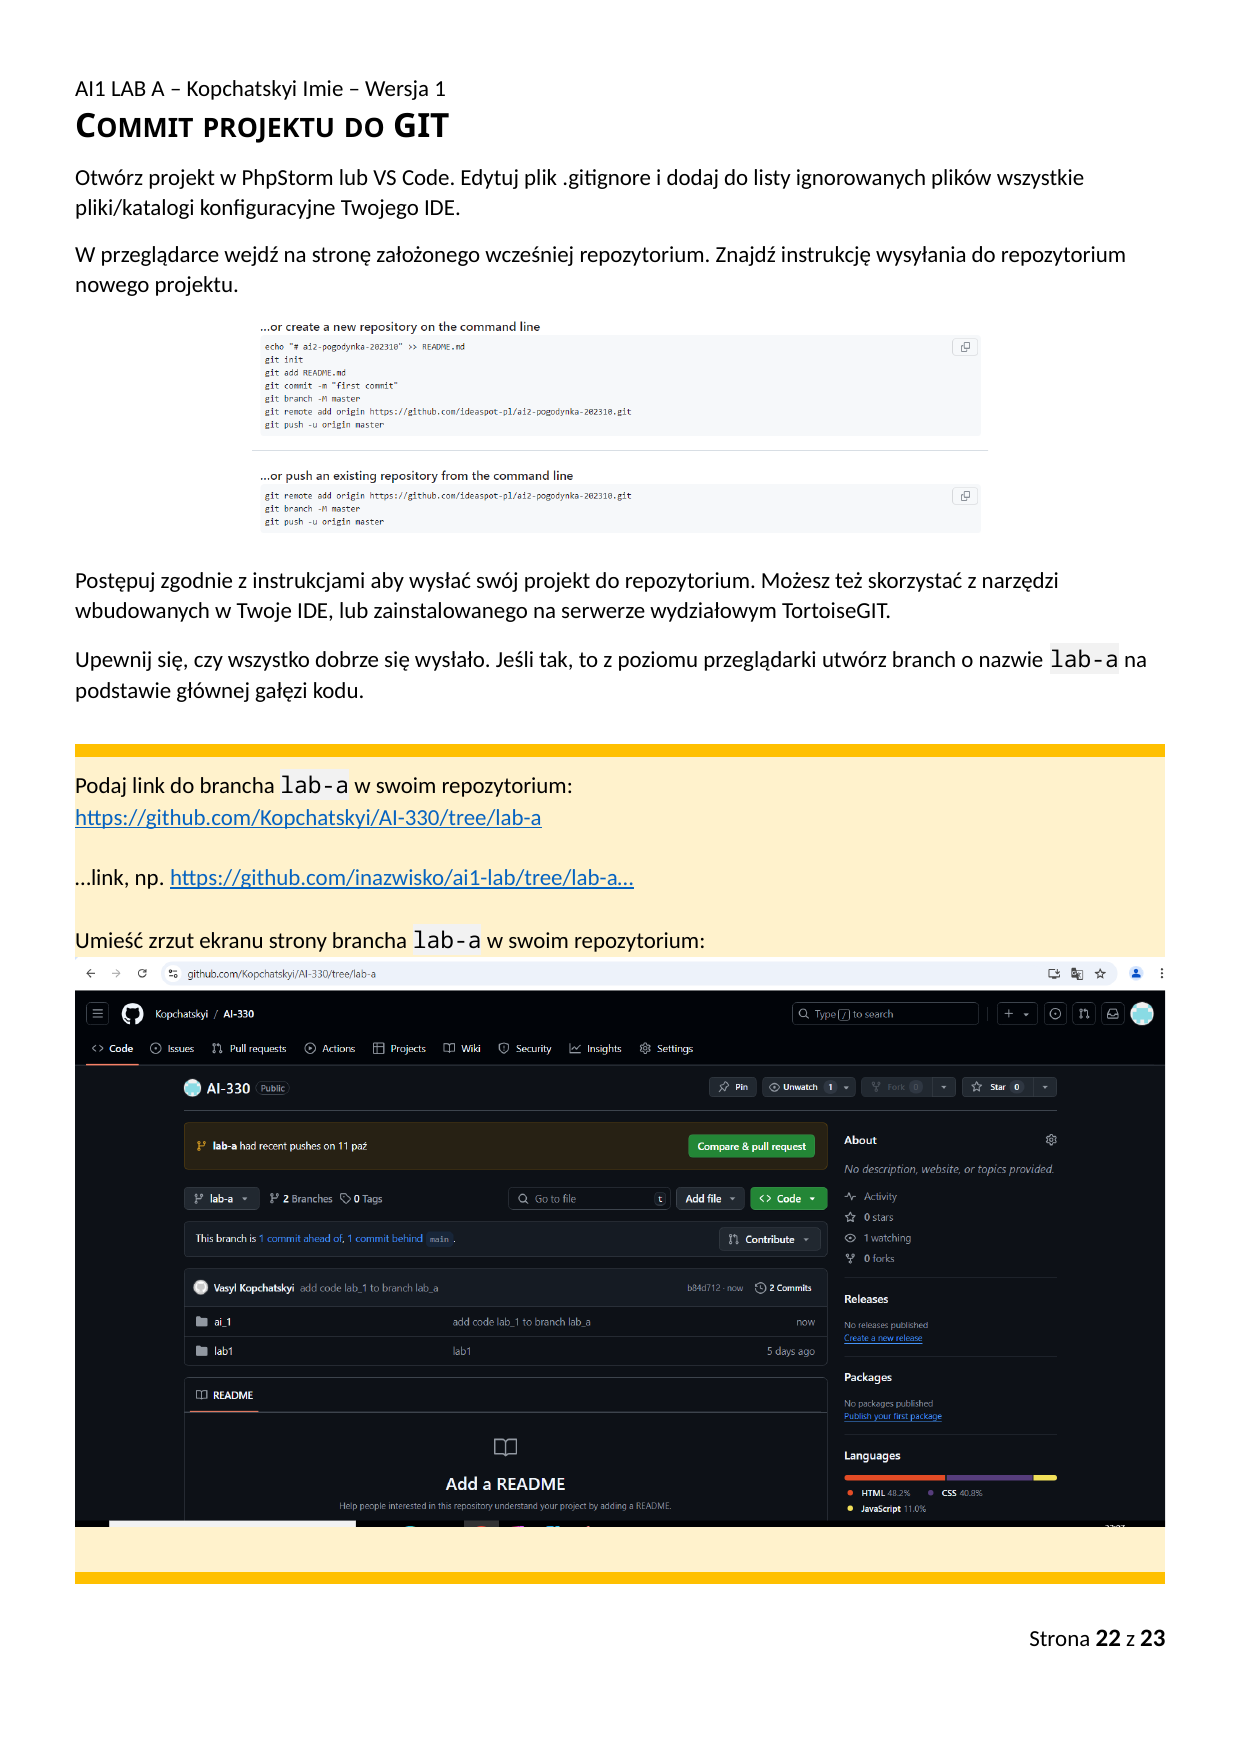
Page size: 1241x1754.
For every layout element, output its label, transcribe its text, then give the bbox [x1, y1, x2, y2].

text W przeglądarce wejdź na stronę założonego wcześniej repozytorium. Znajdź instrukcję wysyłania do repozytorium nowego projektu. [75, 240, 1165, 298]
picture [75, 957, 1166, 1527]
text Otwórz projekt w PhpStorm lub VS Code. Edytuj plik .gitignore i dodaj do listy ignorowanych plików wszystkie pliki/katalogi konfiguracyjne Twojego IDE. [75, 163, 1165, 221]
text Upewnij się, czy wszystko dobrze się wysłało. Jeśli tak, to z poziomu przeglądarki utwórz branch o nazwie lab-a na podstawie głównej gałęzi kodu. [75, 643, 1165, 704]
subtitle Commit projektu do GIT [75, 102, 1165, 147]
text Podaj link do brancha lab-a w swoim repozytorium: [75, 757, 1165, 778]
text https://github.com/Kopchatskyi/AI-330/tree/lab-a [75, 778, 1165, 808]
text …link, np. https://github.com/inazwisko/ai1-lab/tree/lab-a… [75, 838, 1165, 868]
picture [252, 317, 989, 547]
text Postępuj zgodnie z instrukcjami aby wysłać swój projekt do repozytorium. Możesz też skorzystać z narzędzi wbudowanych w Twoje IDE, lub zainstalowanego na serwerze wydziałowym TortoiseGIT. [75, 566, 1165, 624]
text Umieść zrzut ekranu strony brancha lab-a w swoim repozytorium: [75, 899, 1165, 932]
